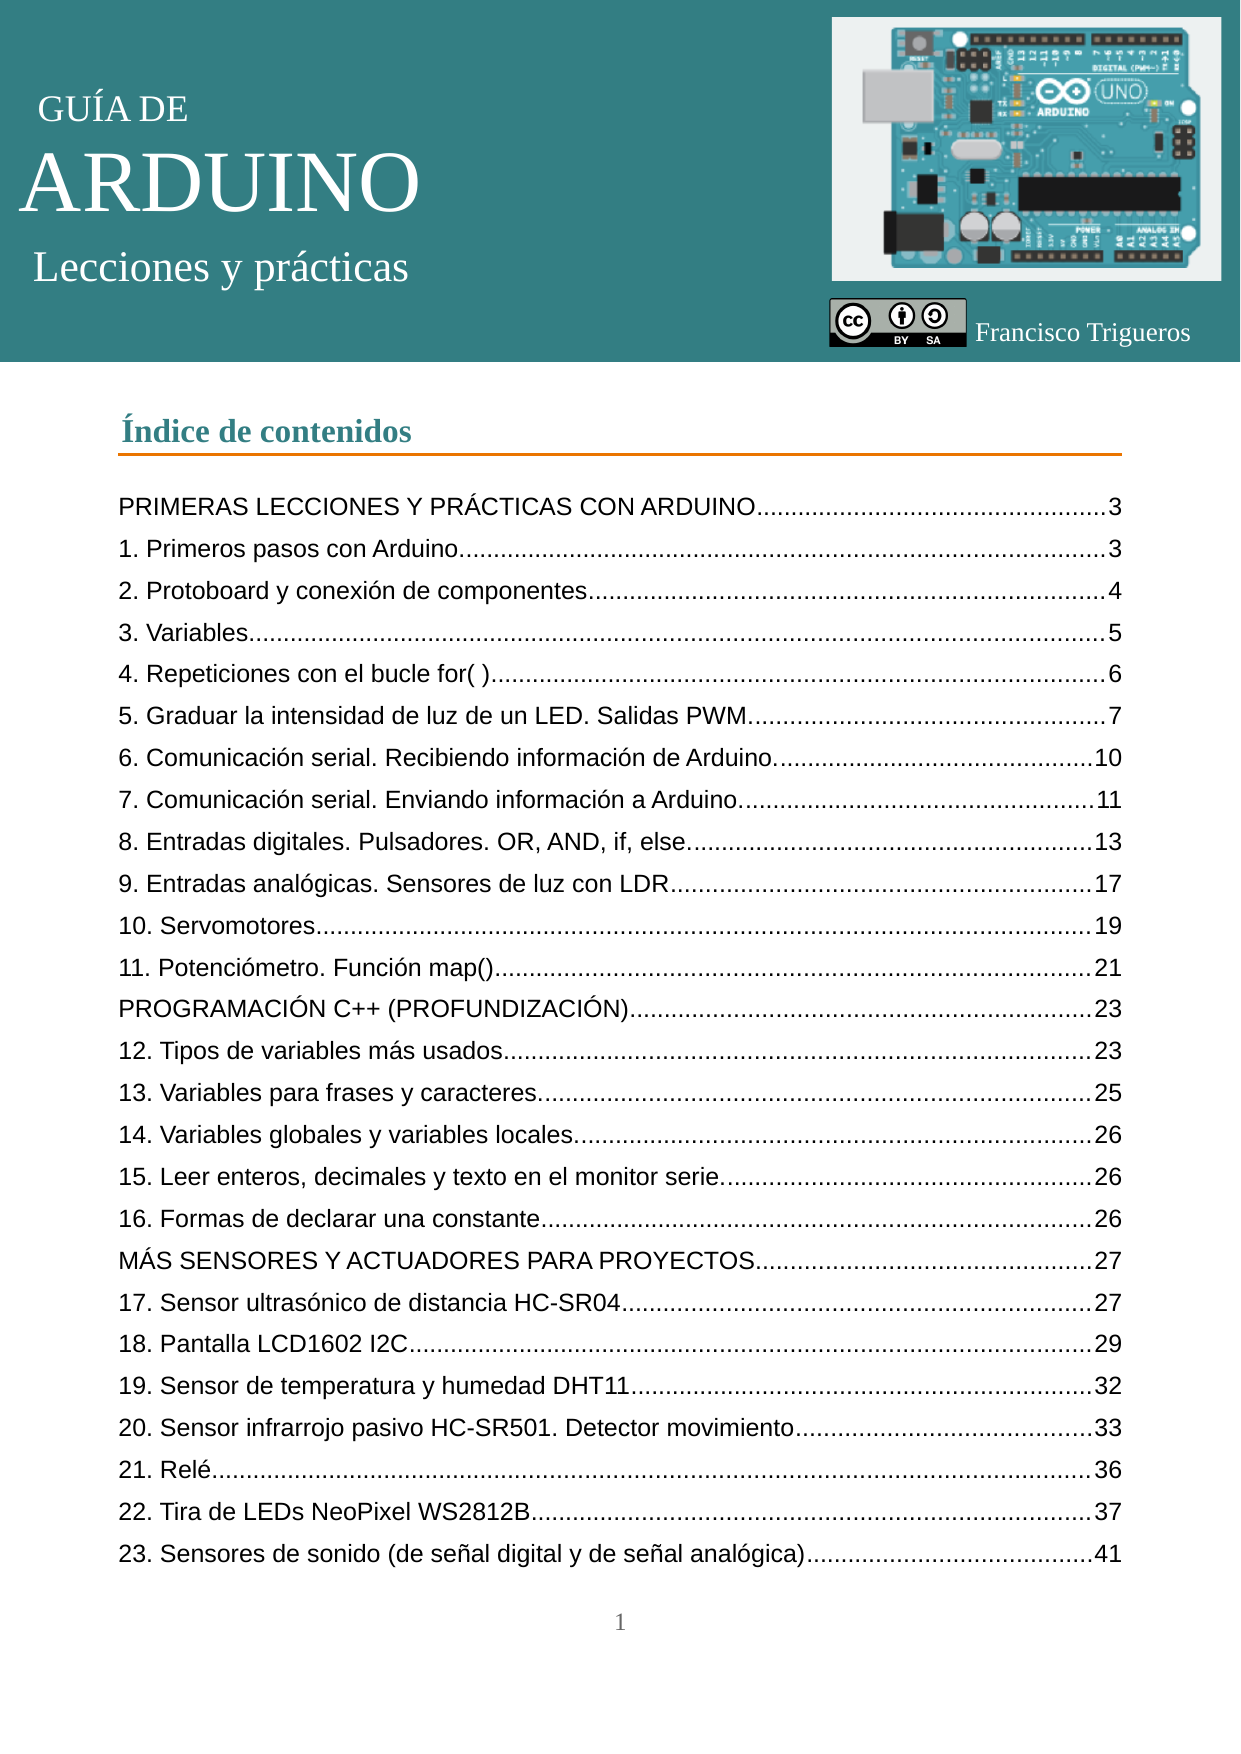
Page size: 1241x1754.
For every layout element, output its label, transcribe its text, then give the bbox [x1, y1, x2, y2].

text 21. Relé. 36 [118, 1455, 1122, 1484]
text 10. Servomotores 19 [118, 911, 1122, 939]
text 15. Leer enteros, decimales y texto en el monitor serie. 26 [118, 1162, 1122, 1191]
text 17. Sensor ultrasónico de distancia HC-SR04 27 [118, 1287, 1122, 1316]
text 4. Repeticiones con el bucle for( ) 6 [118, 659, 1122, 688]
text 11. Potenciómetro. Función map() 21 [118, 952, 1122, 981]
text 7. Comunicación serial. Enviando información a Arduino. 11 [118, 785, 1122, 814]
text 23. Sensores de sonido (de señal digital y de señal analógica) 41 [118, 1539, 1122, 1567]
text 2. Protoboard y conexión de componentes 4 [118, 576, 1122, 604]
text 3. Variables. 5 [118, 617, 1122, 646]
text 5. Graduar la intensidad de luz de un LED. Salidas PWM. 7 [118, 701, 1122, 730]
text 14. Variables globales y variables locales. 26 [118, 1120, 1122, 1149]
text 18. Pantalla LCD1602 I2C 29 [118, 1329, 1122, 1358]
subtitle Índice de contenidos [118, 408, 1122, 453]
text 20. Sensor infrarrojo pasivo HC-SR501. Detector movimiento 33 [118, 1413, 1122, 1442]
text 8. Entradas digitales. Pulsadores. OR, AND, if, else. 13 [118, 827, 1122, 856]
text PRIMERAS LECCIONES Y PRÁCTICAS CON ARDUINO 3 [118, 492, 1122, 521]
text PROGRAMACIÓN C++ (PROFUNDIZACIÓN) 23 [118, 994, 1122, 1023]
text 19. Sensor de temperatura y humedad DHT11 32 [118, 1371, 1122, 1400]
text 12. Tipos de variables más usados 23 [118, 1036, 1122, 1065]
picture [831, 17, 1222, 281]
text 22. Tira de LEDs NeoPixel WS2812B 37 [118, 1497, 1122, 1526]
text MÁS SENSORES Y ACTUADORES PARA PROYECTOS 27 [118, 1246, 1122, 1274]
text 13. Variables para frases y caracteres. 25 [118, 1078, 1122, 1107]
text 6. Comunicación serial. Recibiendo información de Arduino. 10 [118, 743, 1122, 772]
text 16. Formas de declarar una constante 26 [118, 1204, 1122, 1232]
text 1. Primeros pasos con Arduino. 3 [118, 534, 1122, 562]
text 9. Entradas analógicas. Sensores de luz con LDR 17 [118, 869, 1122, 897]
picture [829, 298, 967, 347]
